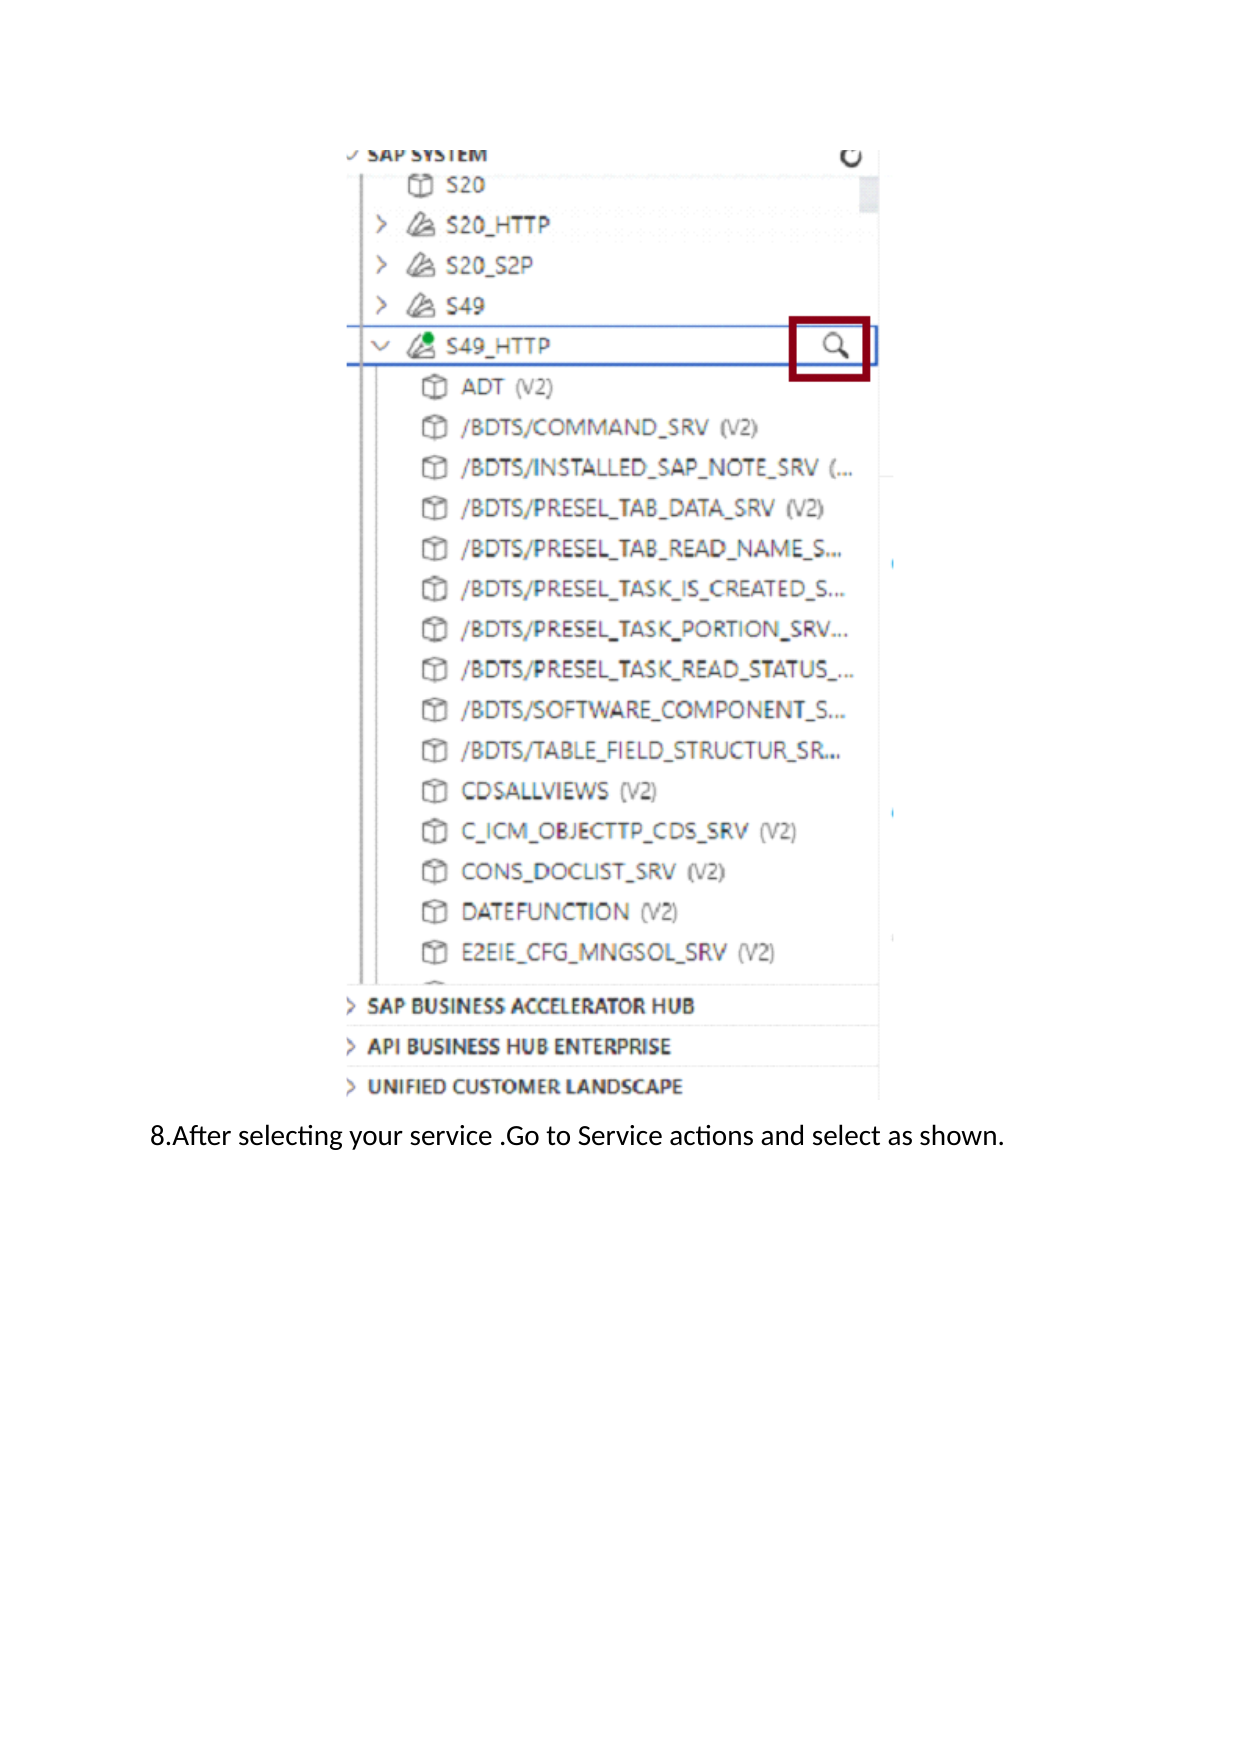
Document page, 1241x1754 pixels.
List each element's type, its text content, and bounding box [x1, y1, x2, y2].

text 8.After selecting your service .Go to Service actions and select as shown. [150, 1117, 1090, 1152]
